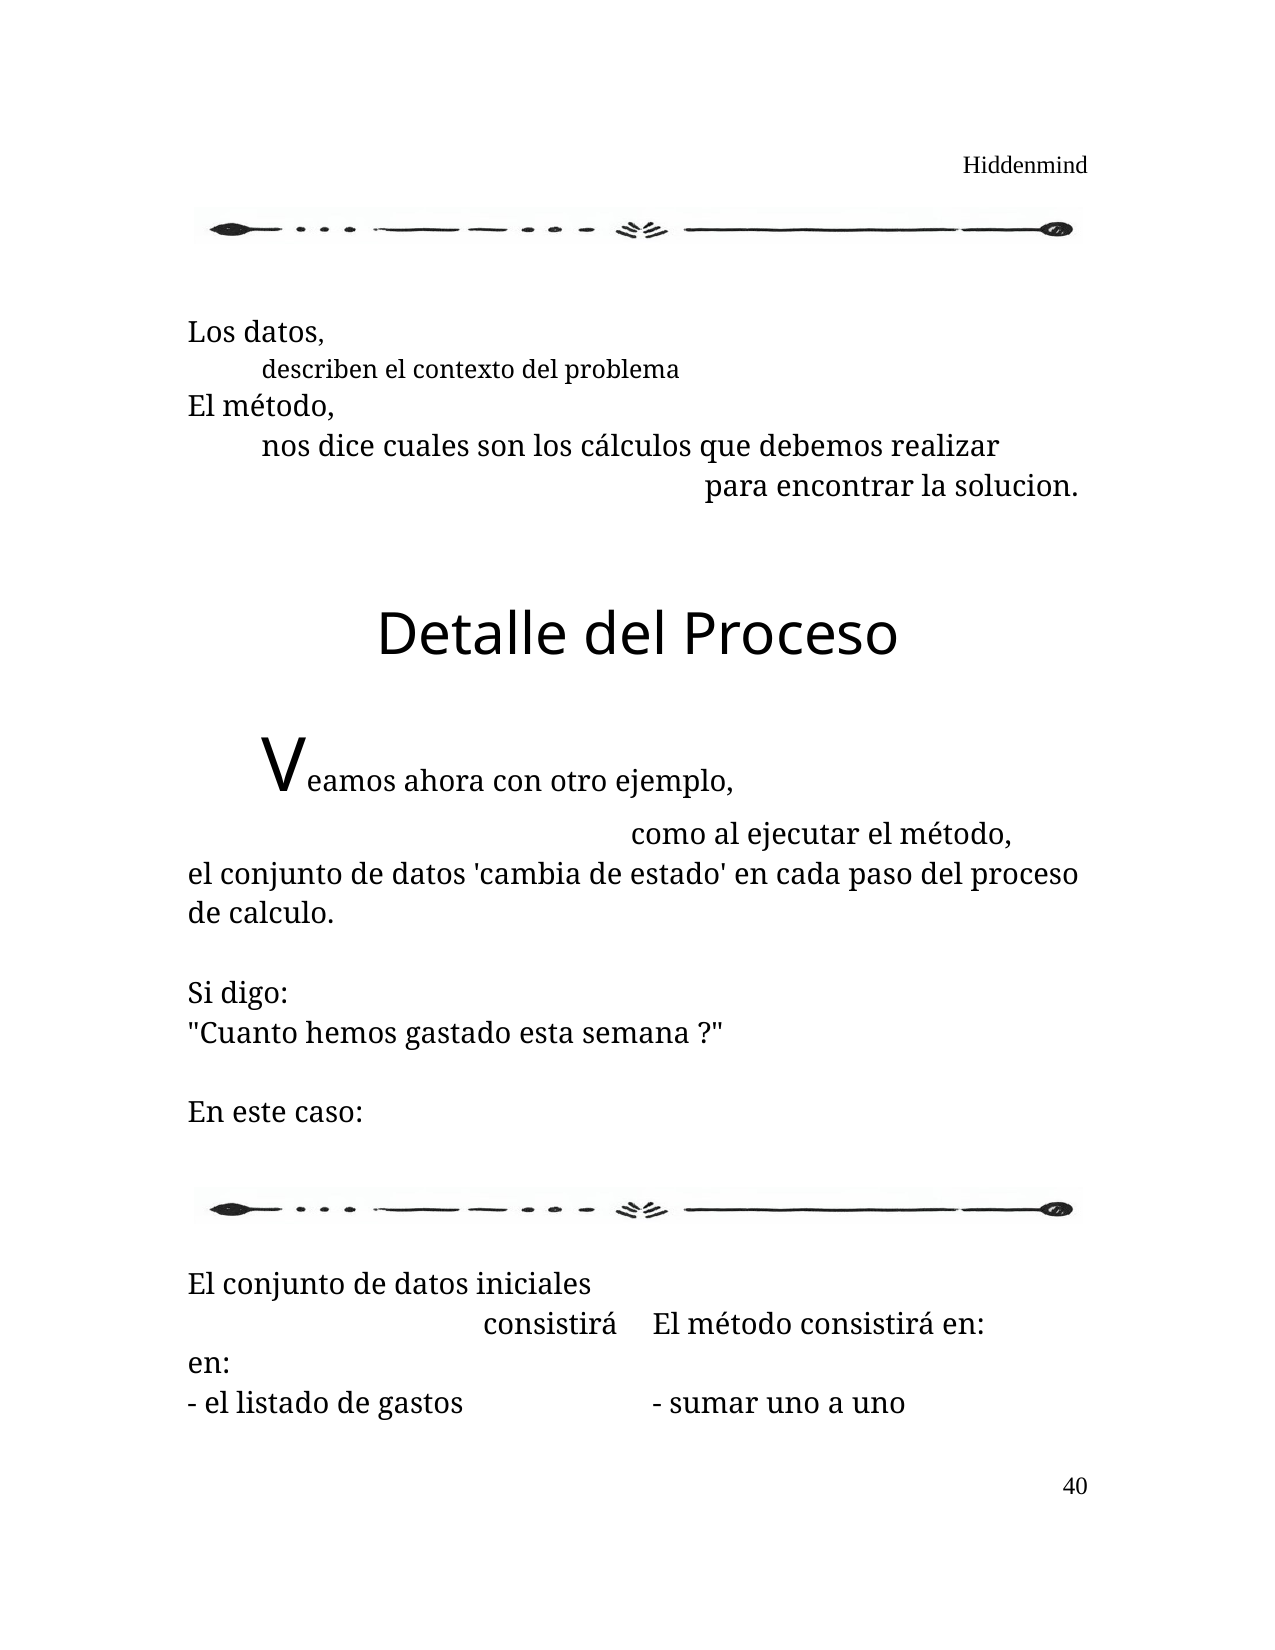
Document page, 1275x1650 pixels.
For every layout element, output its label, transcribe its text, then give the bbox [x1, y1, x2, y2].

picture [193, 207, 1083, 244]
text describen el contexto del problema [187, 351, 1087, 386]
picture [193, 1187, 1083, 1224]
text Los datos, [187, 312, 1087, 351]
text Si digo: [187, 972, 1087, 1012]
text nos dice cuales son los cálculos que debemos realizar [187, 425, 1087, 465]
text para encontrar la solucion. [187, 465, 1087, 504]
text El conjunto de datos iniciales consistirá en: [187, 1263, 622, 1382]
text el conjunto de datos 'cambia de estado' en cada paso del proceso de calculo. [187, 853, 1087, 932]
text "Cuanto hemos gastado esta semana ?" [187, 1012, 1087, 1052]
text En este caso: [187, 1091, 1087, 1131]
text El método, [187, 386, 1087, 425]
text Veamos ahora con otro ejemplo, [187, 711, 1087, 813]
text como al ejecutar el método, [187, 813, 1087, 853]
text El método consistirá en: [652, 1303, 1087, 1343]
text - sumar uno a uno [652, 1382, 1087, 1422]
text - el listado de gastos [187, 1382, 622, 1422]
